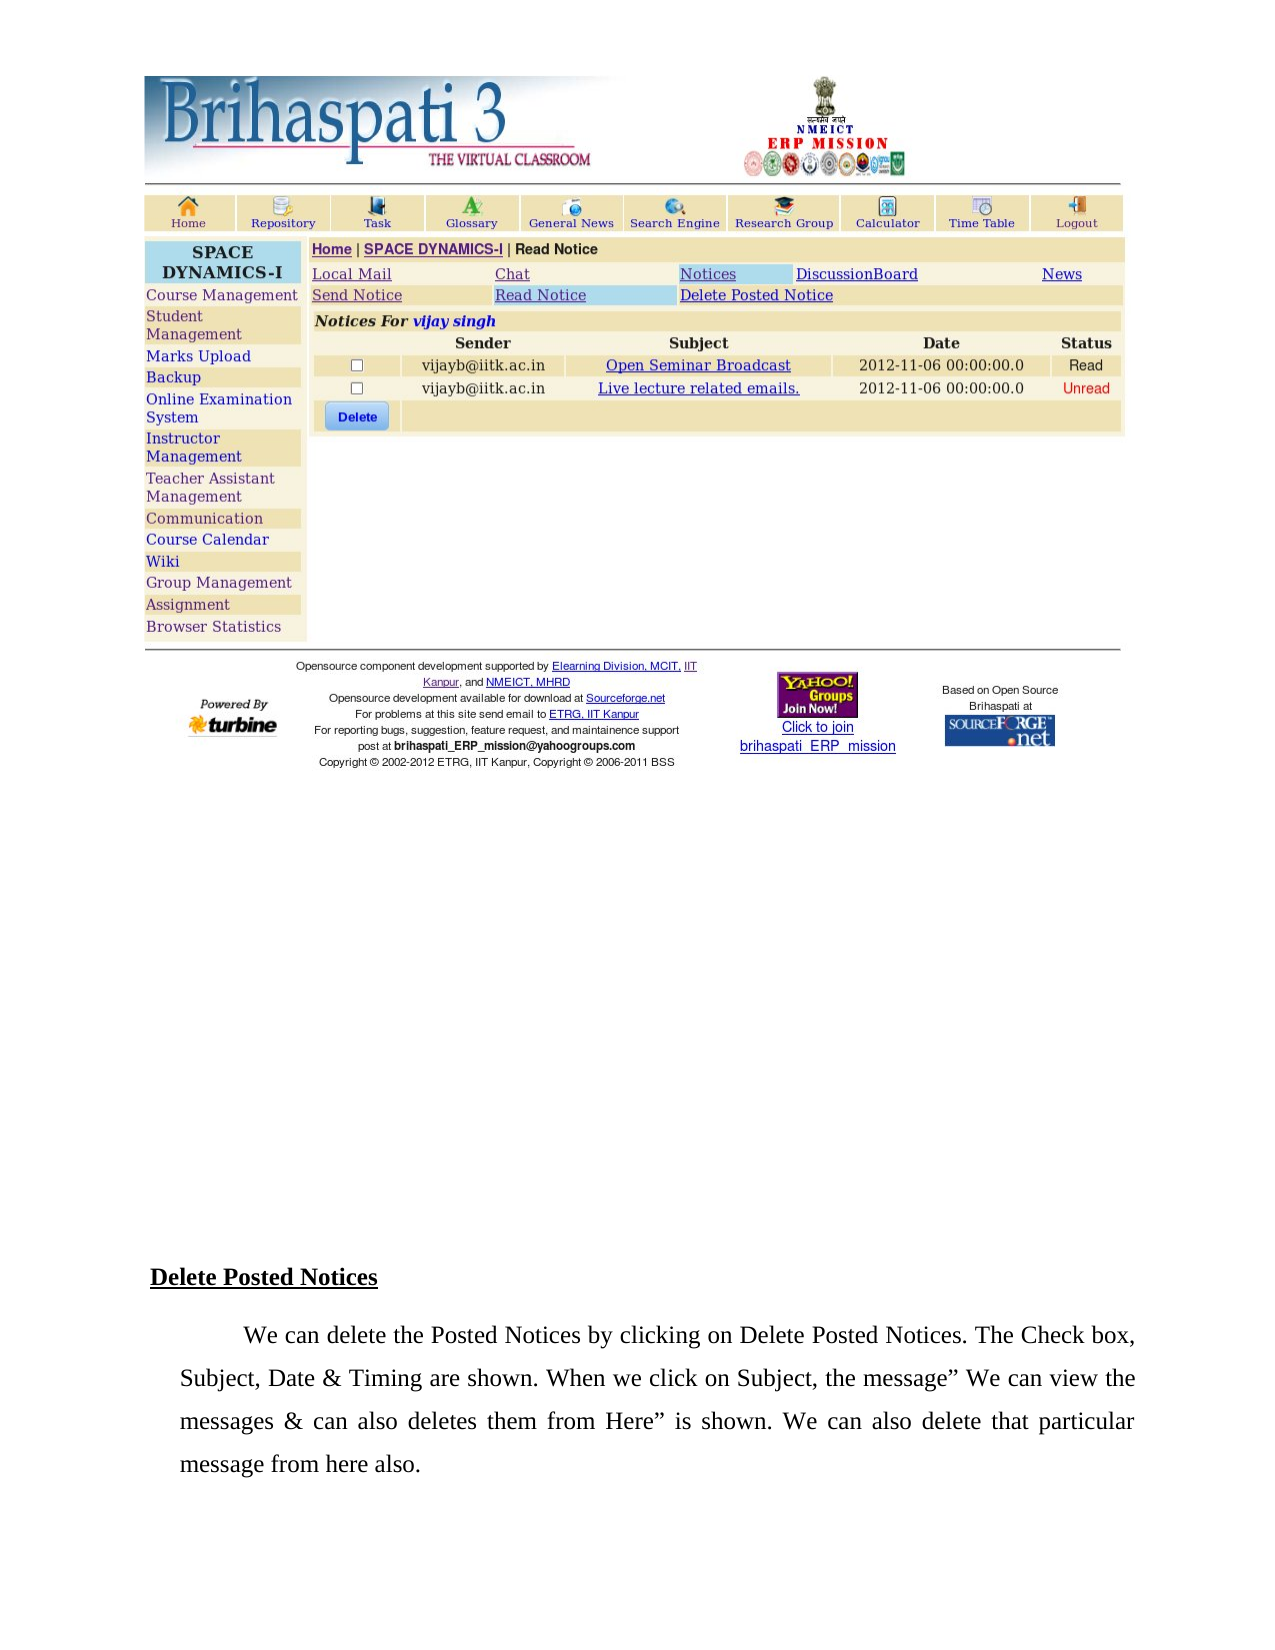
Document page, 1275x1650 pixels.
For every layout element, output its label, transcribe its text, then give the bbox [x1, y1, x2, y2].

picture [144, 75, 1131, 793]
text We can delete the Posted Notices by clicking on Delete Posted Notices. The Check box, Subject, Date & Timing are shown. When we click on Subject, the message” We can view the messages & can also deletes them from Here” is shown. We can also delete that particular message from here also. [150, 1320, 1136, 1478]
text Delete Posted Notices [150, 1262, 1136, 1291]
